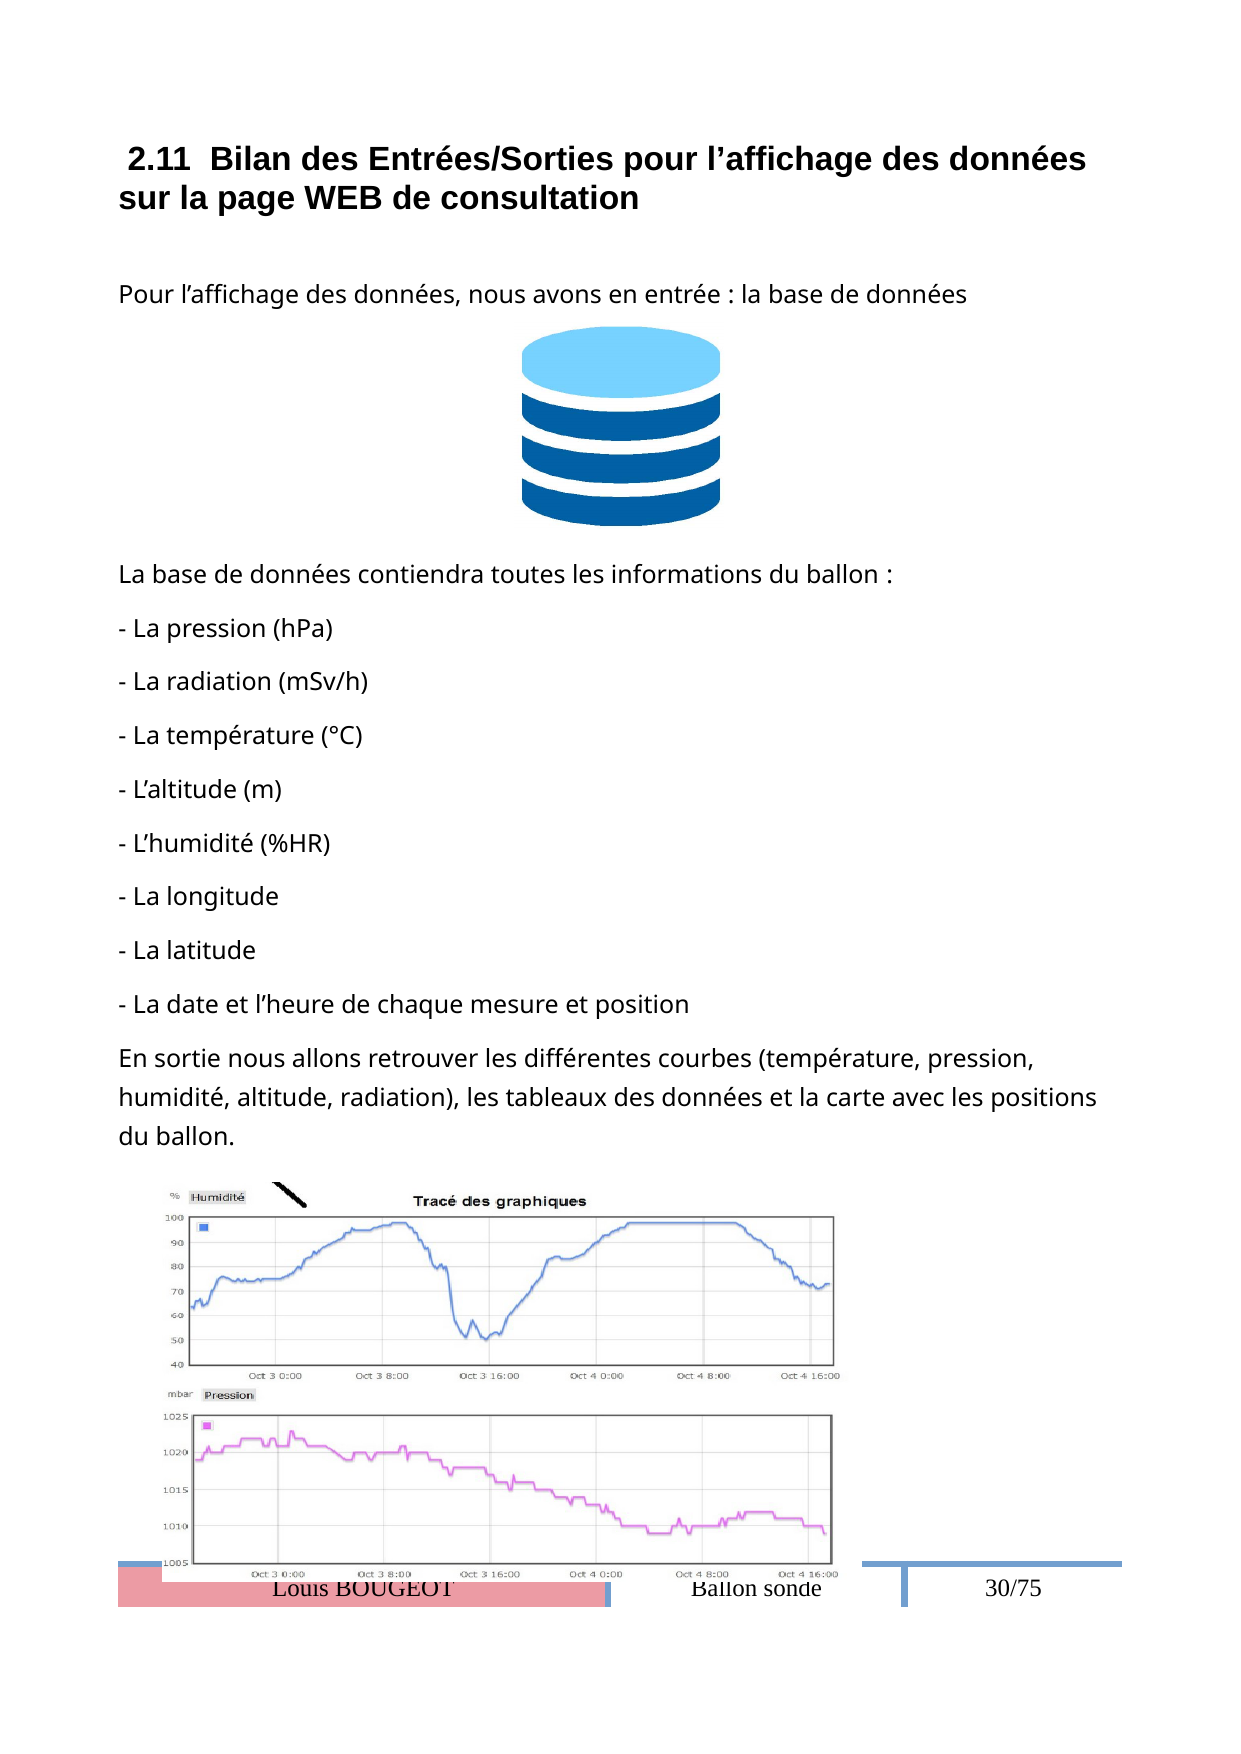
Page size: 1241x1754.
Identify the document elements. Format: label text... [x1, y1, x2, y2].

text - L’humidité (%HR) [118, 825, 1122, 859]
text La base de données contiendra toutes les informations du ballon : [118, 557, 1122, 591]
picture [162, 1182, 862, 1582]
text - La latitude [118, 933, 1122, 967]
subtitle Bilan des Entrées/Sorties pour l’affichage des données sur la page WEB de consultation [118, 139, 1122, 216]
text - La date et l’heure de chaque mesure et position [118, 987, 1122, 1021]
text En sortie nous allons retrouver les différentes courbes (température, pression, humidité, altitude, radiation), les tableaux des données et la carte avec les positions du ballon. [118, 1040, 1122, 1153]
text - L’altitude (m) [118, 772, 1122, 806]
text - La pression (hPa) [118, 610, 1122, 644]
text - La température (°C) [118, 718, 1122, 752]
text - La longitude [118, 879, 1122, 913]
text - La radiation (mSv/h) [118, 664, 1122, 698]
text Pour l’affichage des données, nous avons en entrée : la base de données [118, 276, 1122, 310]
picture [665, 322, 725, 529]
